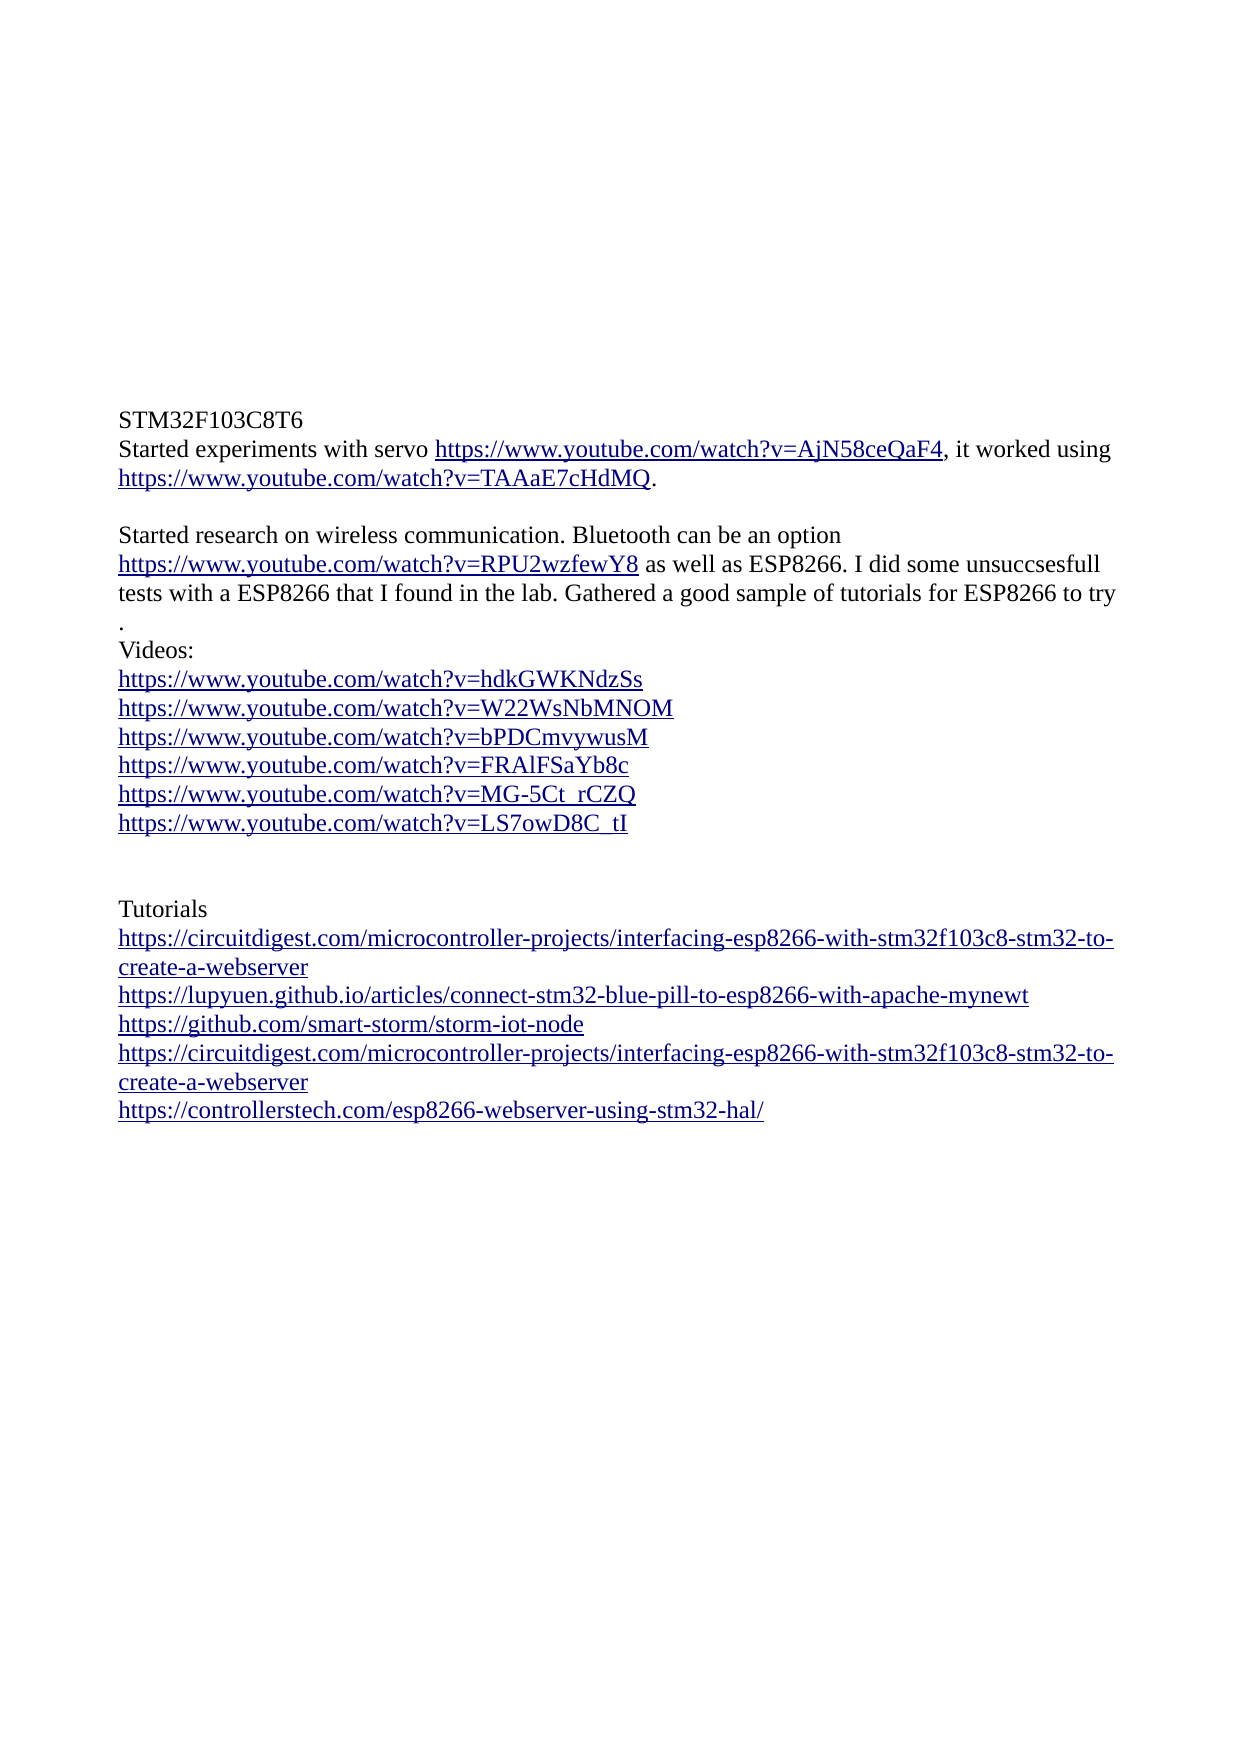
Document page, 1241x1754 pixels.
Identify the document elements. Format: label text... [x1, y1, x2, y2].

text https://www.youtube.com/watch?v=MG-5Ct_rCZQ [118, 779, 1122, 808]
text https://controllerstech.com/esp8266-webserver-using-stm32-hal/ [118, 1096, 1122, 1124]
text https://www.youtube.com/watch?v=FRAlFSaYb8c [118, 751, 1122, 779]
text https://circuitdigest.com/microcontroller-projects/interfacing-esp8266-with-stm32f103c8-stm32-to-create-a-webserver [118, 923, 1122, 981]
text Started experiments with servo https://www.youtube.com/watch?v=AjN58ceQaF4, it worked using https://www.youtube.com/watch?v=TAAaE7cHdMQ. [118, 434, 1122, 492]
text Videos: [118, 636, 1122, 664]
text https://www.youtube.com/watch?v=bPDCmvywusM [118, 722, 1122, 751]
text https://www.youtube.com/watch?v=hdkGWKNdzSs [118, 664, 1122, 693]
text STM32F103C8T6 [118, 406, 1122, 434]
text https://www.youtube.com/watch?v=W22WsNbMNOM [118, 693, 1122, 722]
text Started research on wireless communication. Bluetooth can be an option https://www.youtube.com/watch?v=RPU2wzfewY8 as well as ESP8266. I did some unsuccsesfull tests with a ESP8266 that I found in the lab. Gathered a good sample of tutorials for ESP8266 to try . [118, 521, 1122, 636]
text https://circuitdigest.com/microcontroller-projects/interfacing-esp8266-with-stm32f103c8-stm32-to-create-a-webserver [118, 1038, 1122, 1096]
text https://github.com/smart-storm/storm-iot-node [118, 1009, 1122, 1038]
text https://www.youtube.com/watch?v=LS7owD8C_tI [118, 808, 1122, 837]
text Tutorials [118, 894, 1122, 923]
text https://lupyuen.github.io/articles/connect-stm32-blue-pill-to-esp8266-with-apache-mynewt [118, 981, 1122, 1009]
